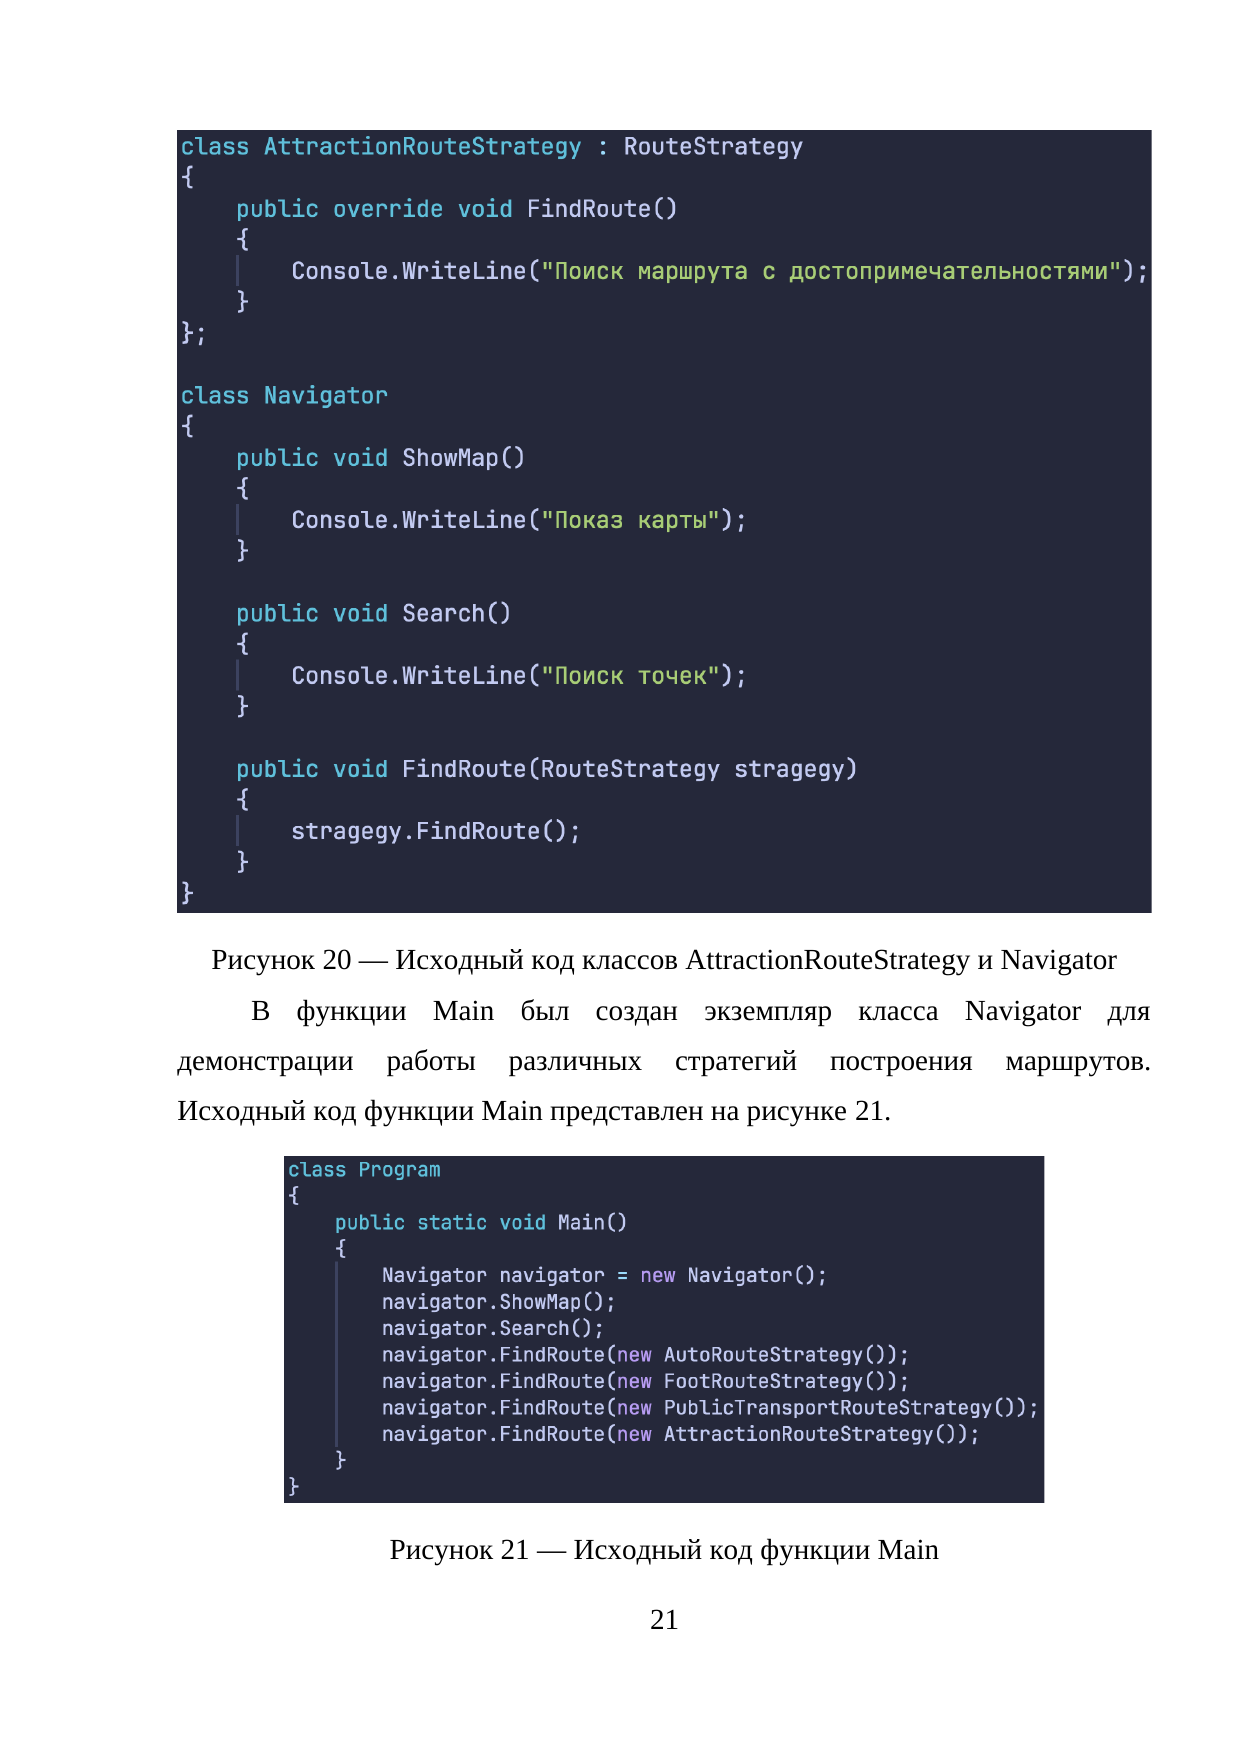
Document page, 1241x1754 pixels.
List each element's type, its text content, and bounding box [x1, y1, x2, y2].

text Рисунок 21 — Исходный код функции Main [177, 1156, 1152, 1566]
picture [177, 130, 1152, 913]
text В функции Main был создан экземпляр класса Navigator для демонстрации работы различных стратегий построения маршрутов. Исходный код функции Main представлен на рисунке 21. [177, 993, 1152, 1127]
picture [284, 1156, 1045, 1503]
text Рисунок 20 — Исходный код классов AttractionRouteStrategy и Navigator [177, 913, 1152, 976]
